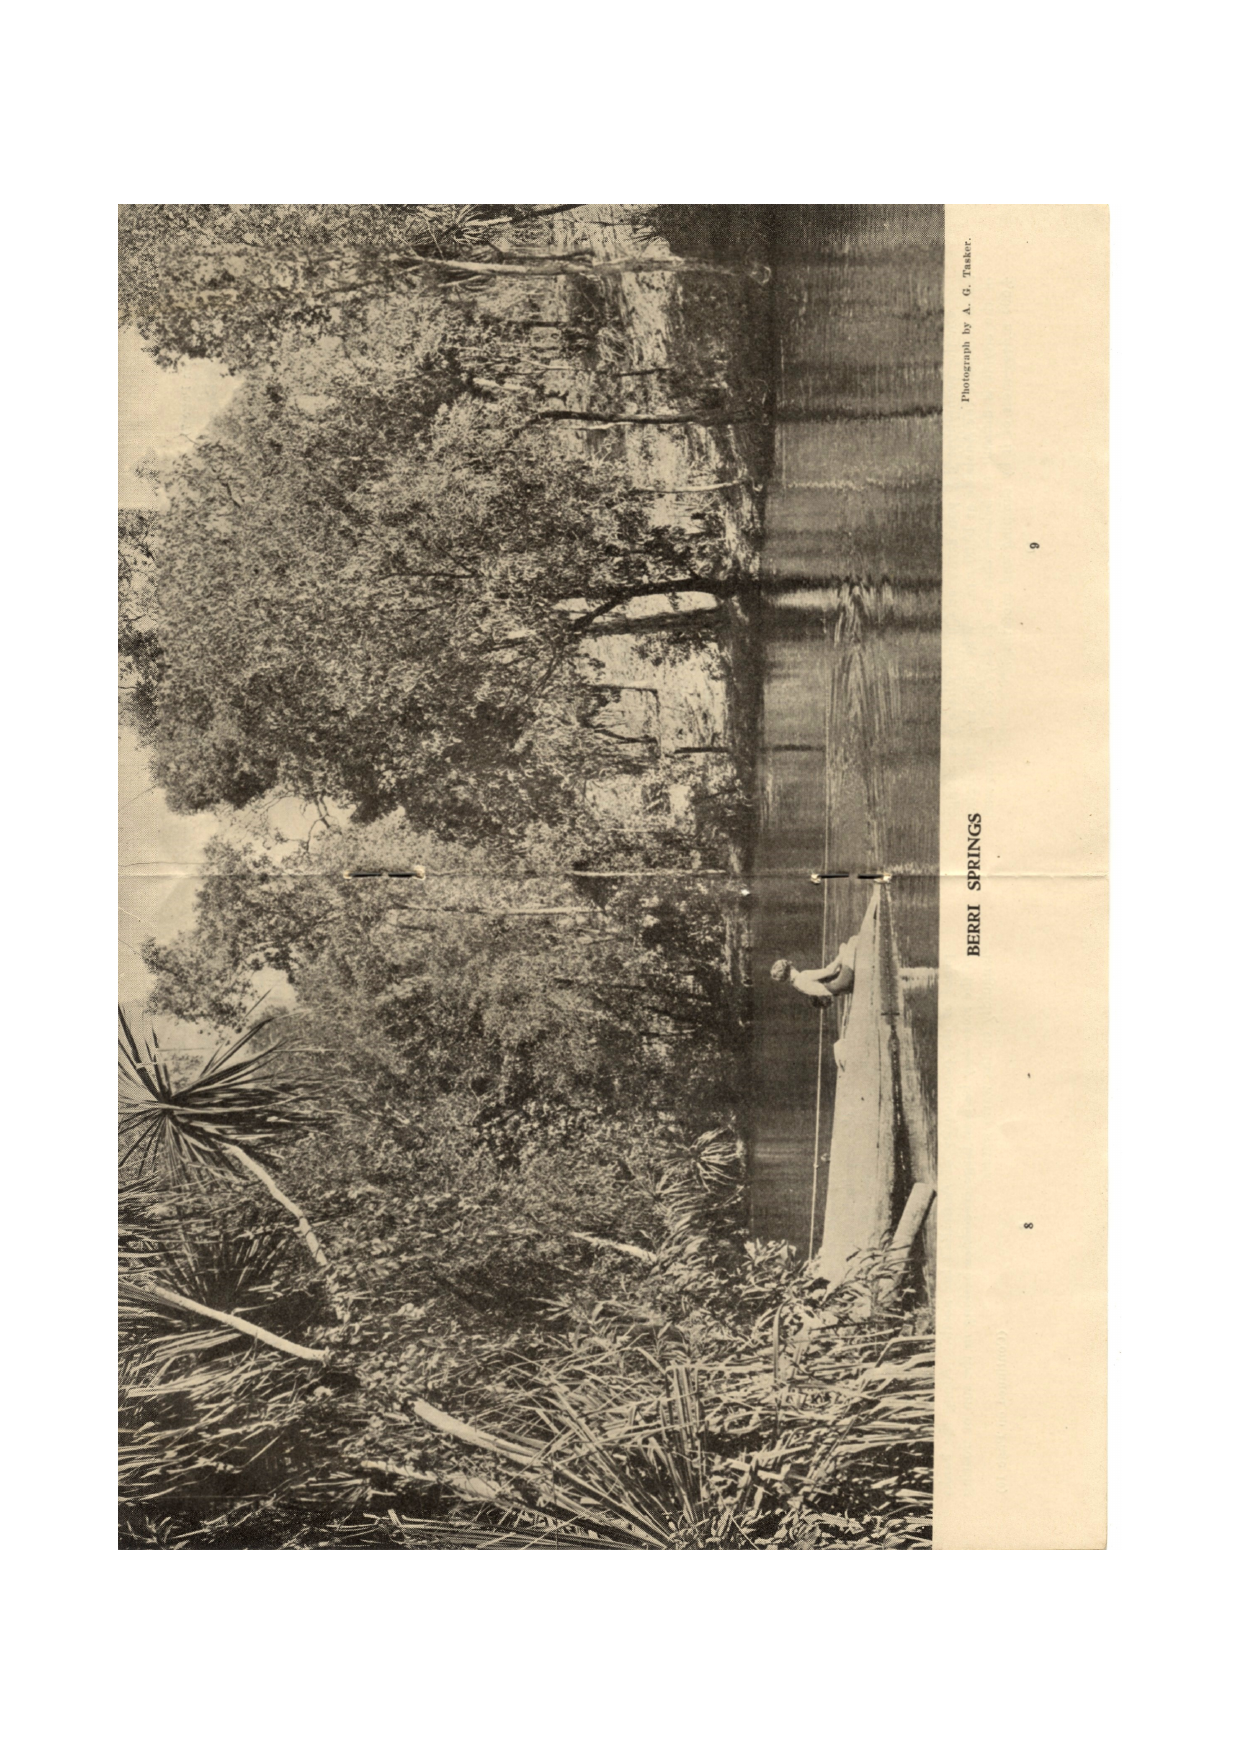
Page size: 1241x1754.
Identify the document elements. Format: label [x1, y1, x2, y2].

picture [118, 204, 1123, 1550]
